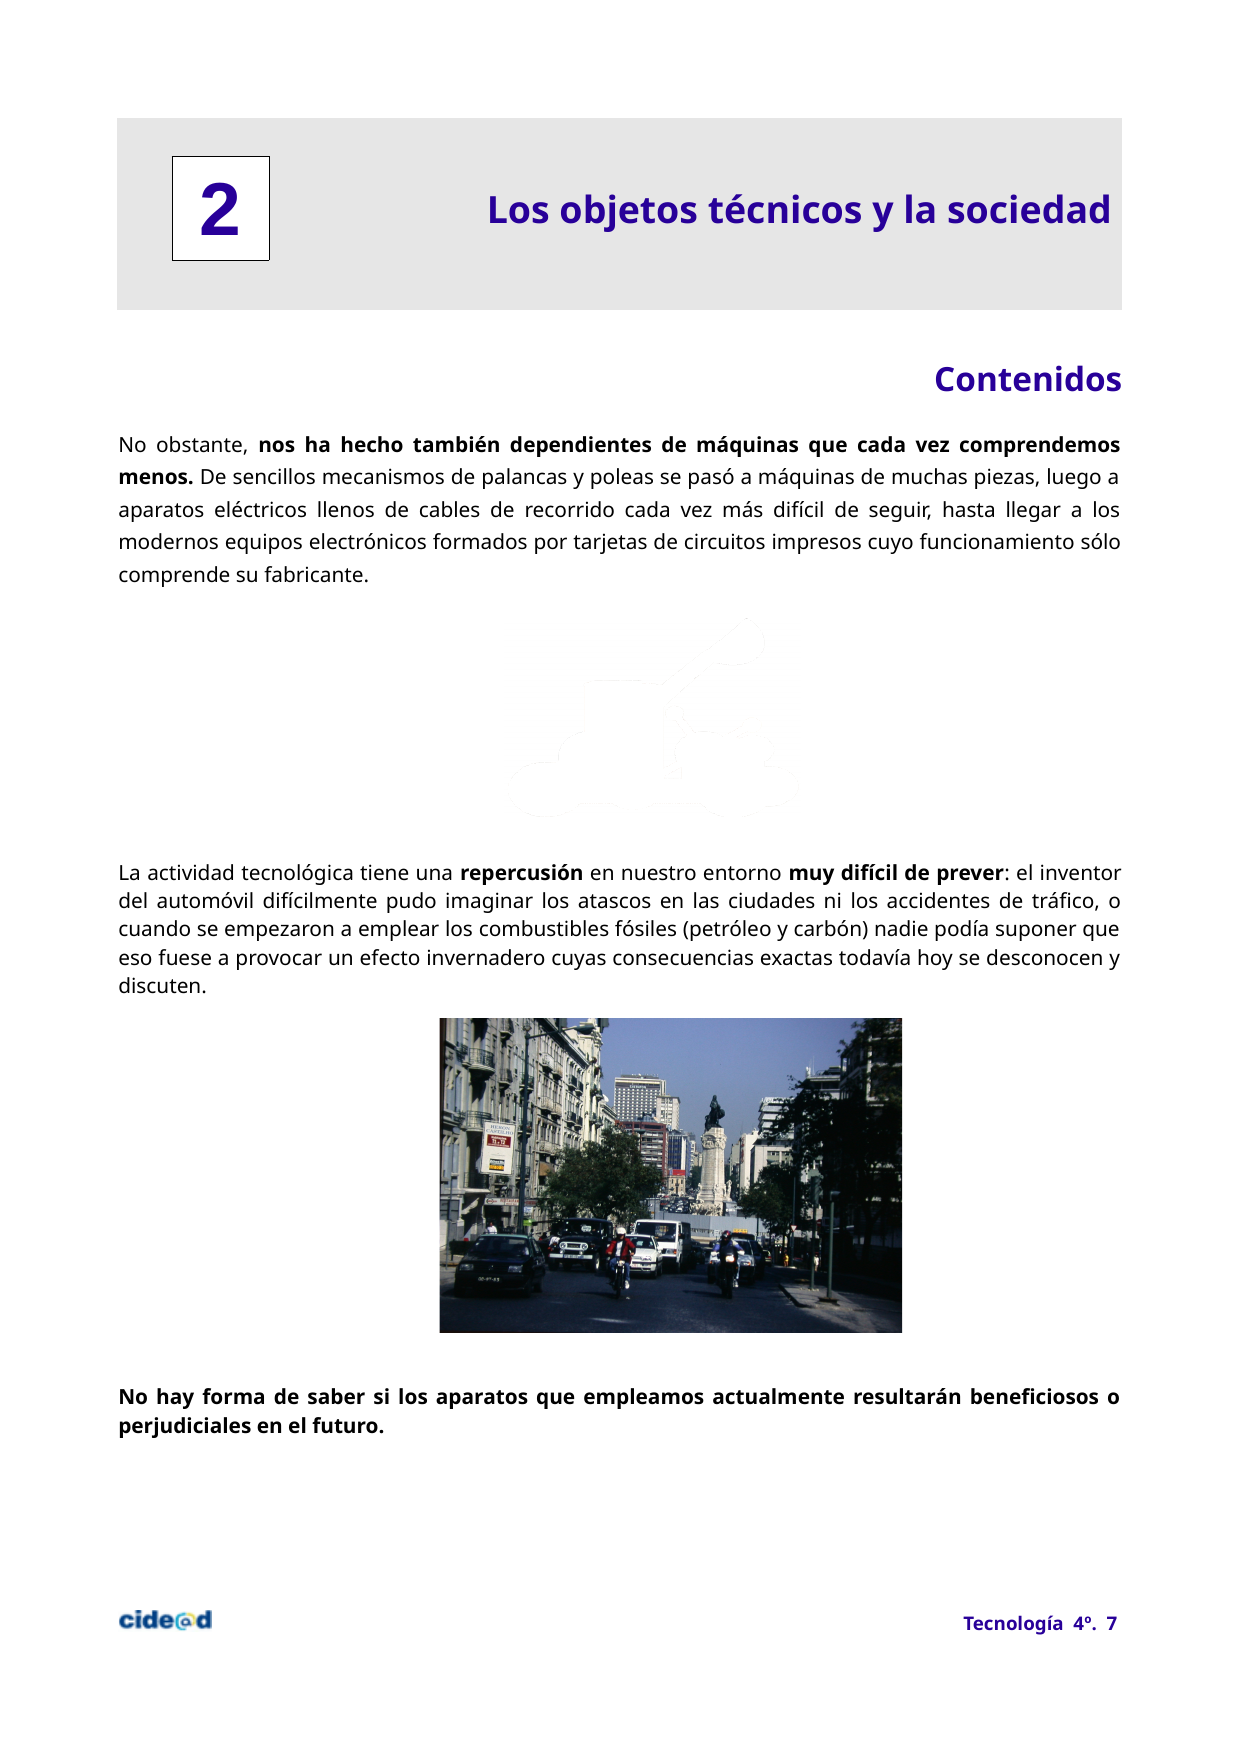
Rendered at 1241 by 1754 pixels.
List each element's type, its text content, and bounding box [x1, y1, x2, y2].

text Contenidos [118, 356, 1122, 401]
text La actividad tecnológica tiene una repercusión en nuestro entorno muy difícil de prever: el inventor del automóvil difícilmente pudo imaginar los atascos en las ciudades ni los accidentes de tráfico, o cuando se empezaron a emplear los combustibles fósiles (petróleo y carbón) nadie podía suponer que eso fuese a provocar un efecto invernadero cuyas consecuencias exactas todavía hoy se desconocen y discuten. [118, 858, 1122, 1000]
text No obstante, nos ha hecho también dependientes de máquinas que cada vez comprendemos menos. De sencillos mecanismos de palancas y poleas se pasó a máquinas de muchas piezas, luego a aparatos eléctricos llenos de cables de recorrido cada vez más difícil de seguir, hasta llegar a los modernos equipos electrónicos formados por tarjetas de circuitos impresos cuyo funcionamiento sólo comprende su fabricante. [118, 430, 1122, 588]
table_header Los objetos técnicos y la sociedad [117, 118, 1122, 310]
picture [118, 1610, 212, 1632]
picture [439, 1018, 903, 1333]
text No hay forma de saber si los aparatos que empleamos actualmente resultarán beneficiosos o perjudiciales en el futuro. [118, 1382, 1122, 1439]
